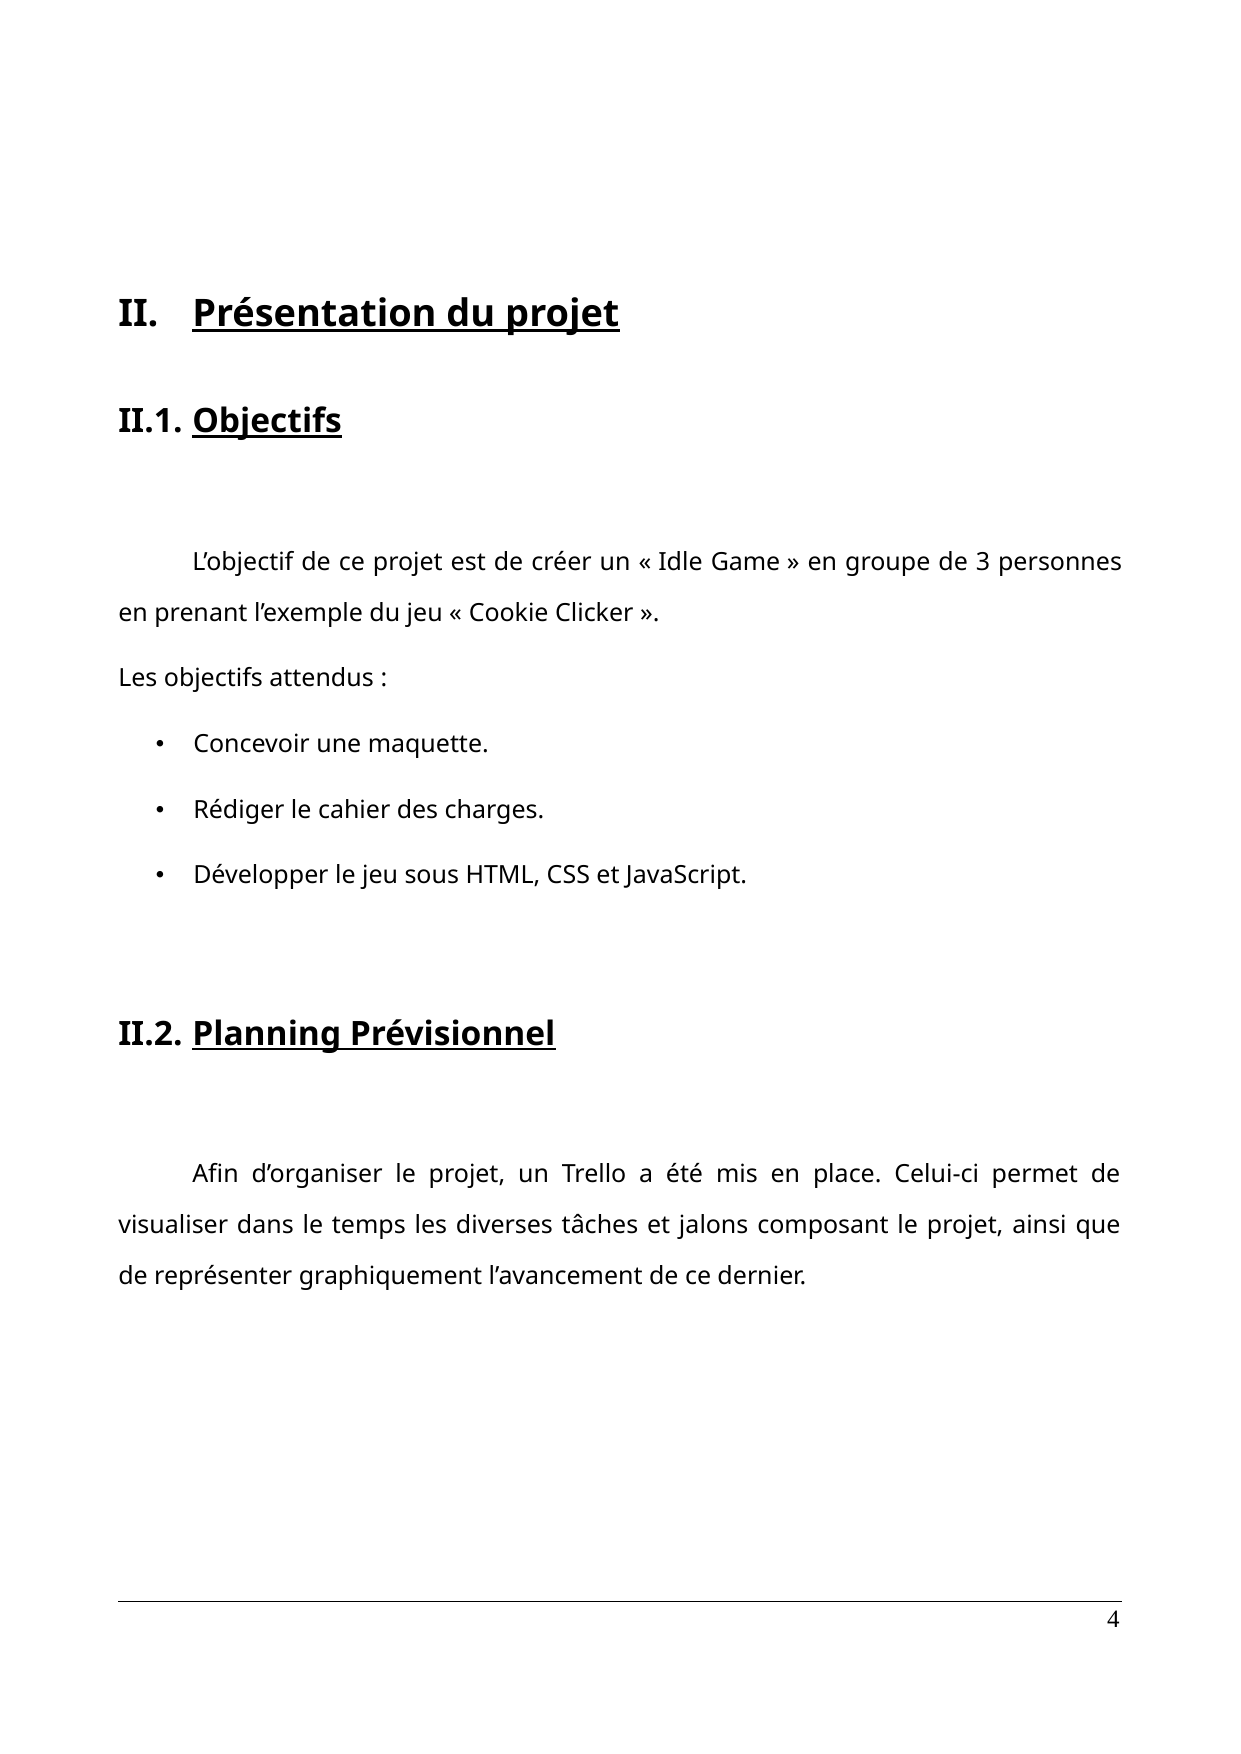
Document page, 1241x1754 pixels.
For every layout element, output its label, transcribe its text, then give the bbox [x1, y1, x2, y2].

list Développer le jeu sous HTML, CSS et JavaScript. [156, 857, 1122, 891]
list Concevoir une maquette. [156, 726, 1122, 760]
text Les objectifs attendus : [118, 660, 1122, 694]
subtitle Présentation du projet [118, 286, 1122, 338]
text L’objectif de ce projet est de créer un « Idle Game » en groupe de 3 personnes en prenant l’exemple du jeu « Cookie Clicker ». [118, 543, 1122, 628]
text Afin d’organiser le projet, un Trello a été mis en place. Celui-ci permet de visualiser dans le temps les diverses tâches et jalons composant le projet, ainsi que de représenter graphiquement l’avancement de ce dernier. [118, 1156, 1122, 1292]
subtitle Planning Prévisionnel [118, 1009, 1122, 1055]
subtitle Objectifs [118, 397, 1122, 442]
list Rédiger le cahier des charges. [156, 791, 1122, 825]
